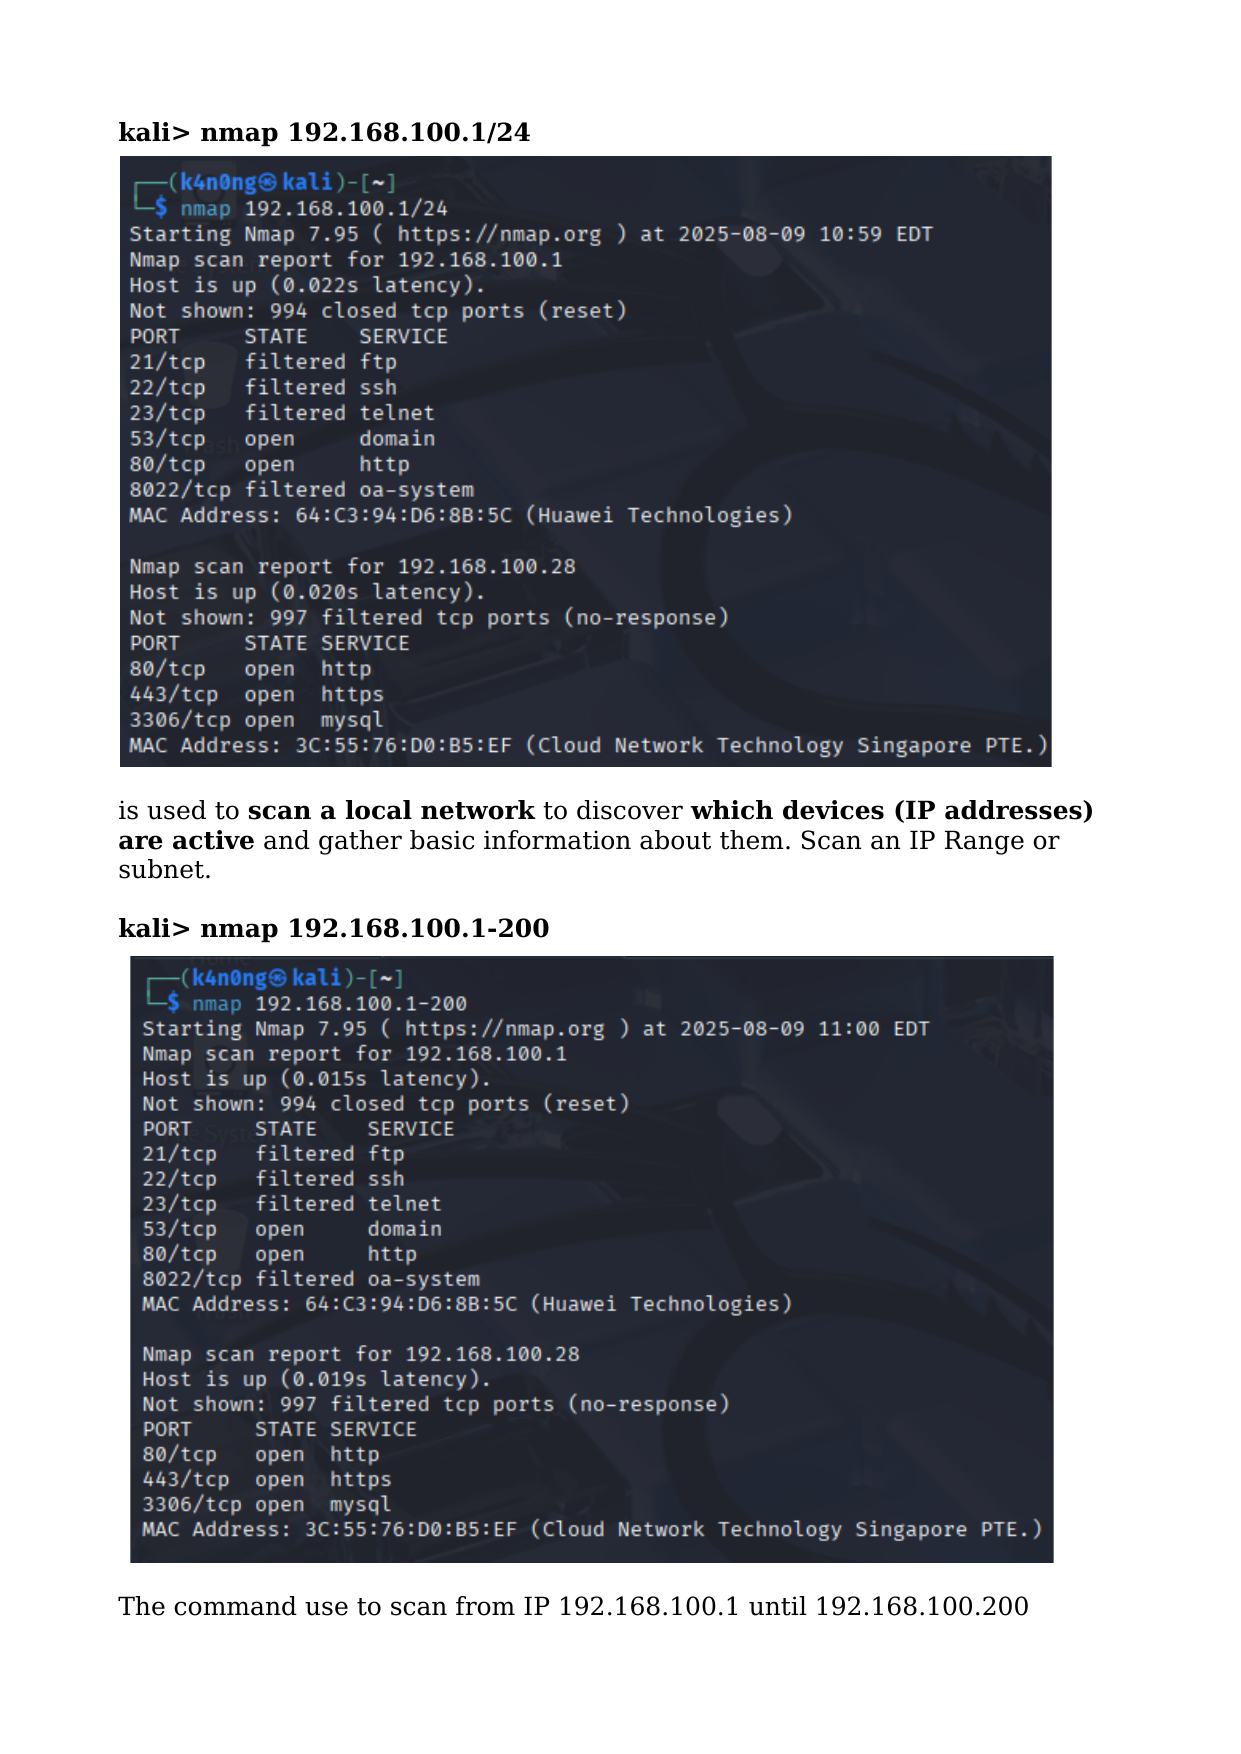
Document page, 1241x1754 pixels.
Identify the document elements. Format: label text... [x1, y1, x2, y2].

text is used to scan a local network to discover which devices (IP addresses) are active and gather basic information about them. Scan an IP Range or subnet. [118, 796, 1122, 884]
text The command use to scan from IP 192.168.100.1 until 192.168.100.200 [118, 1592, 1122, 1622]
picture [130, 956, 1054, 1563]
picture [120, 156, 1052, 767]
text kali> nmap 192.168.100.1/24 [118, 118, 1122, 147]
text kali> nmap 192.168.100.1-200 [118, 914, 1122, 943]
